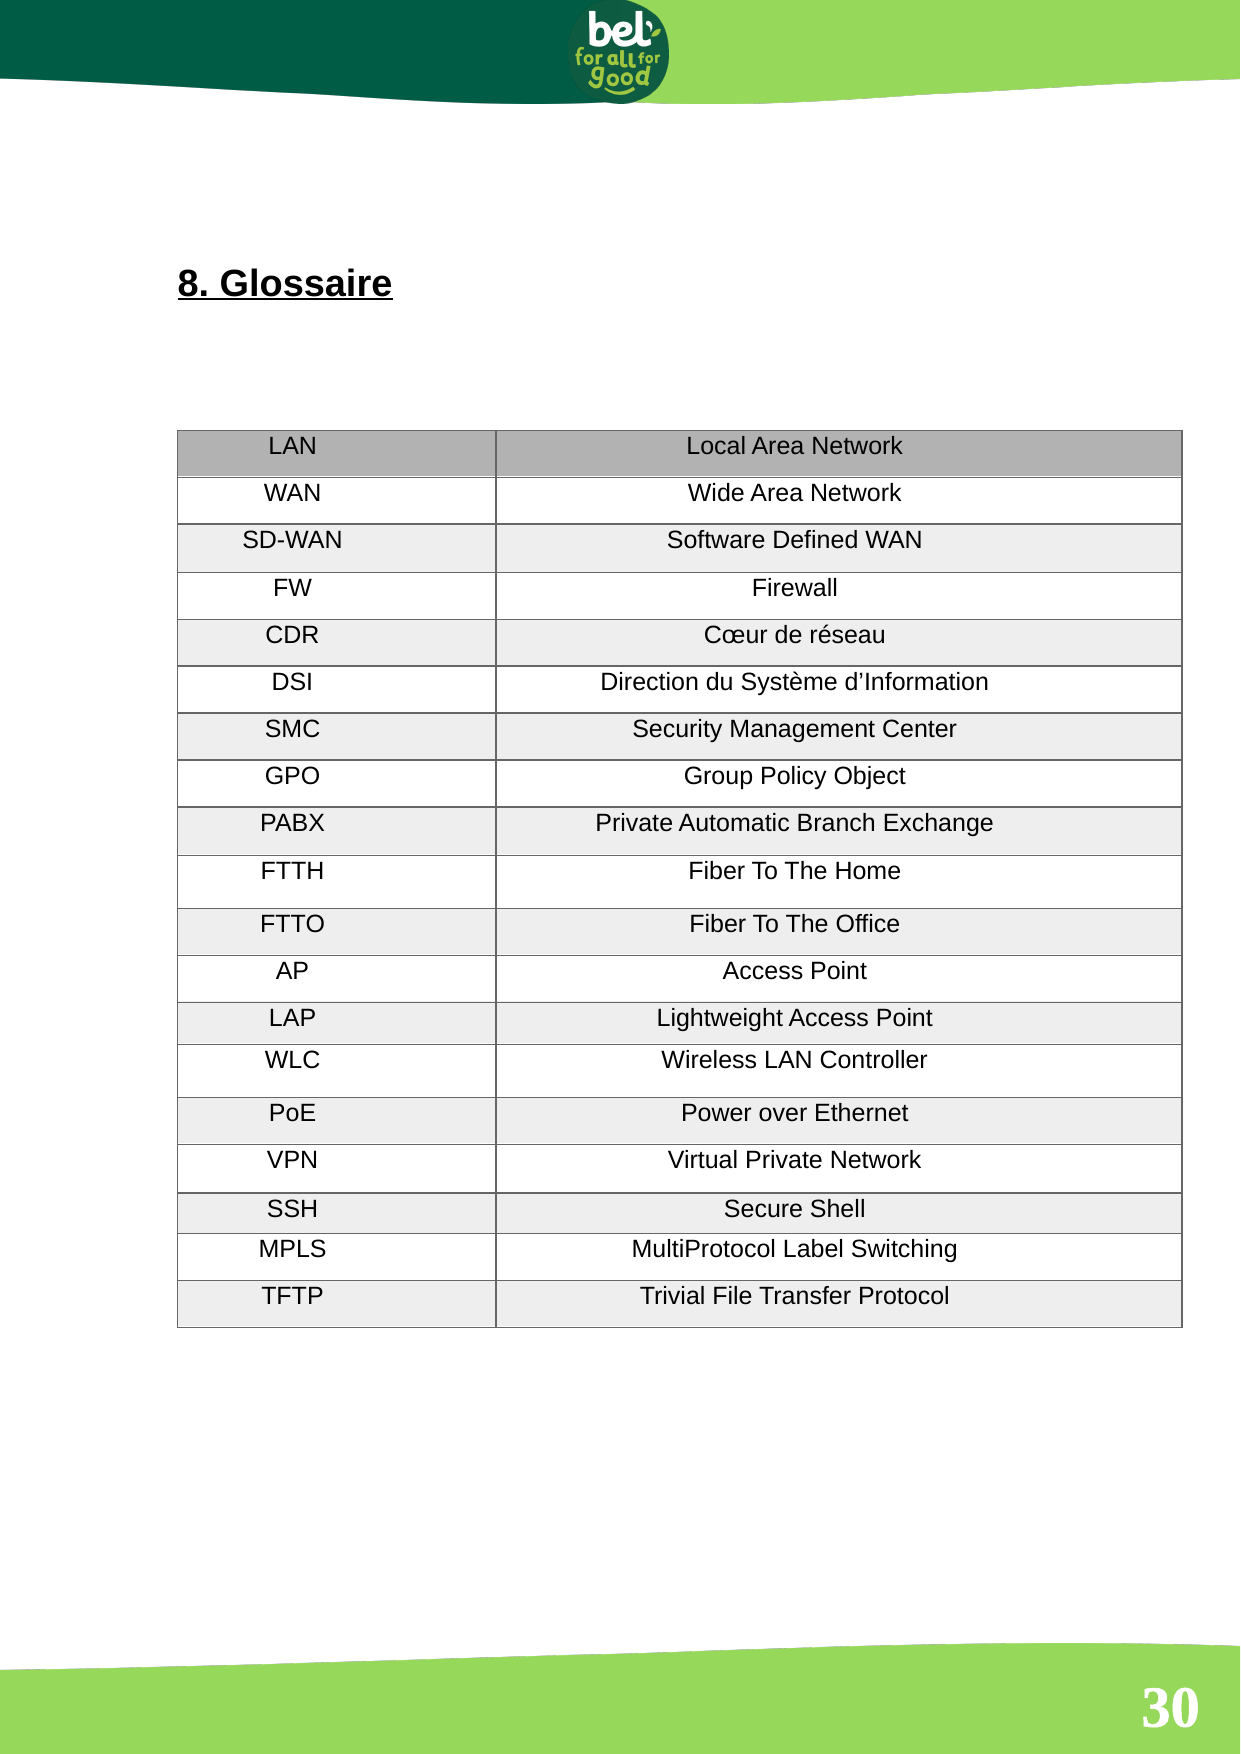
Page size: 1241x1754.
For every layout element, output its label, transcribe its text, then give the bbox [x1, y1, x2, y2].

table_cell Direction du Système d’Information [497, 667, 1181, 712]
table_cell SD-WAN [178, 525, 495, 572]
table_cell PoE [178, 1098, 495, 1143]
table_cell Cœur de réseau [497, 620, 1181, 665]
table_cell Security Management Center [497, 714, 1181, 759]
table_cell Firewall [497, 573, 1181, 618]
table_cell WAN [178, 478, 495, 523]
table_cell Group Policy Object [497, 761, 1181, 806]
table_cell Power over Ethernet [497, 1098, 1181, 1143]
table_cell GPO [178, 761, 495, 806]
table_cell Fiber To The Home [497, 856, 1181, 908]
table_cell Software Defined WAN [497, 525, 1181, 572]
table_cell AP [178, 956, 495, 1001]
table_cell MultiProtocol Label Switching [497, 1234, 1181, 1279]
table_cell Fiber To The Office [497, 909, 1181, 954]
table_cell WLC [178, 1045, 495, 1097]
table_cell Wide Area Network [497, 478, 1181, 523]
table_cell TFTP [178, 1281, 495, 1326]
table_header Local Area Network [497, 431, 1181, 476]
picture [0, 1643, 1241, 1754]
table_cell Access Point [497, 956, 1181, 1001]
table_cell CDR [178, 620, 495, 665]
table_cell Secure Shell [497, 1194, 1181, 1233]
table_cell FTTO [178, 909, 495, 954]
table_header LAN [178, 431, 495, 476]
table_cell FW [178, 573, 495, 618]
picture [0, 0, 1240, 104]
table_cell LAP [178, 1003, 495, 1043]
table_cell SSH [178, 1194, 495, 1233]
table_cell Wireless LAN Controller [497, 1045, 1181, 1097]
table_cell Trivial File Transfer Protocol [497, 1281, 1181, 1326]
table_cell VPN [178, 1145, 495, 1192]
table_cell FTTH [178, 856, 495, 908]
table_cell DSI [178, 667, 495, 712]
table_cell MPLS [178, 1234, 495, 1279]
table_cell Private Automatic Branch Exchange [497, 808, 1181, 854]
table_cell Lightweight Access Point [497, 1003, 1181, 1043]
table_cell Virtual Private Network [497, 1145, 1181, 1192]
subtitle 8. Glossaire [177, 260, 1181, 304]
table_cell SMC [178, 714, 495, 759]
table_cell PABX [178, 808, 495, 854]
